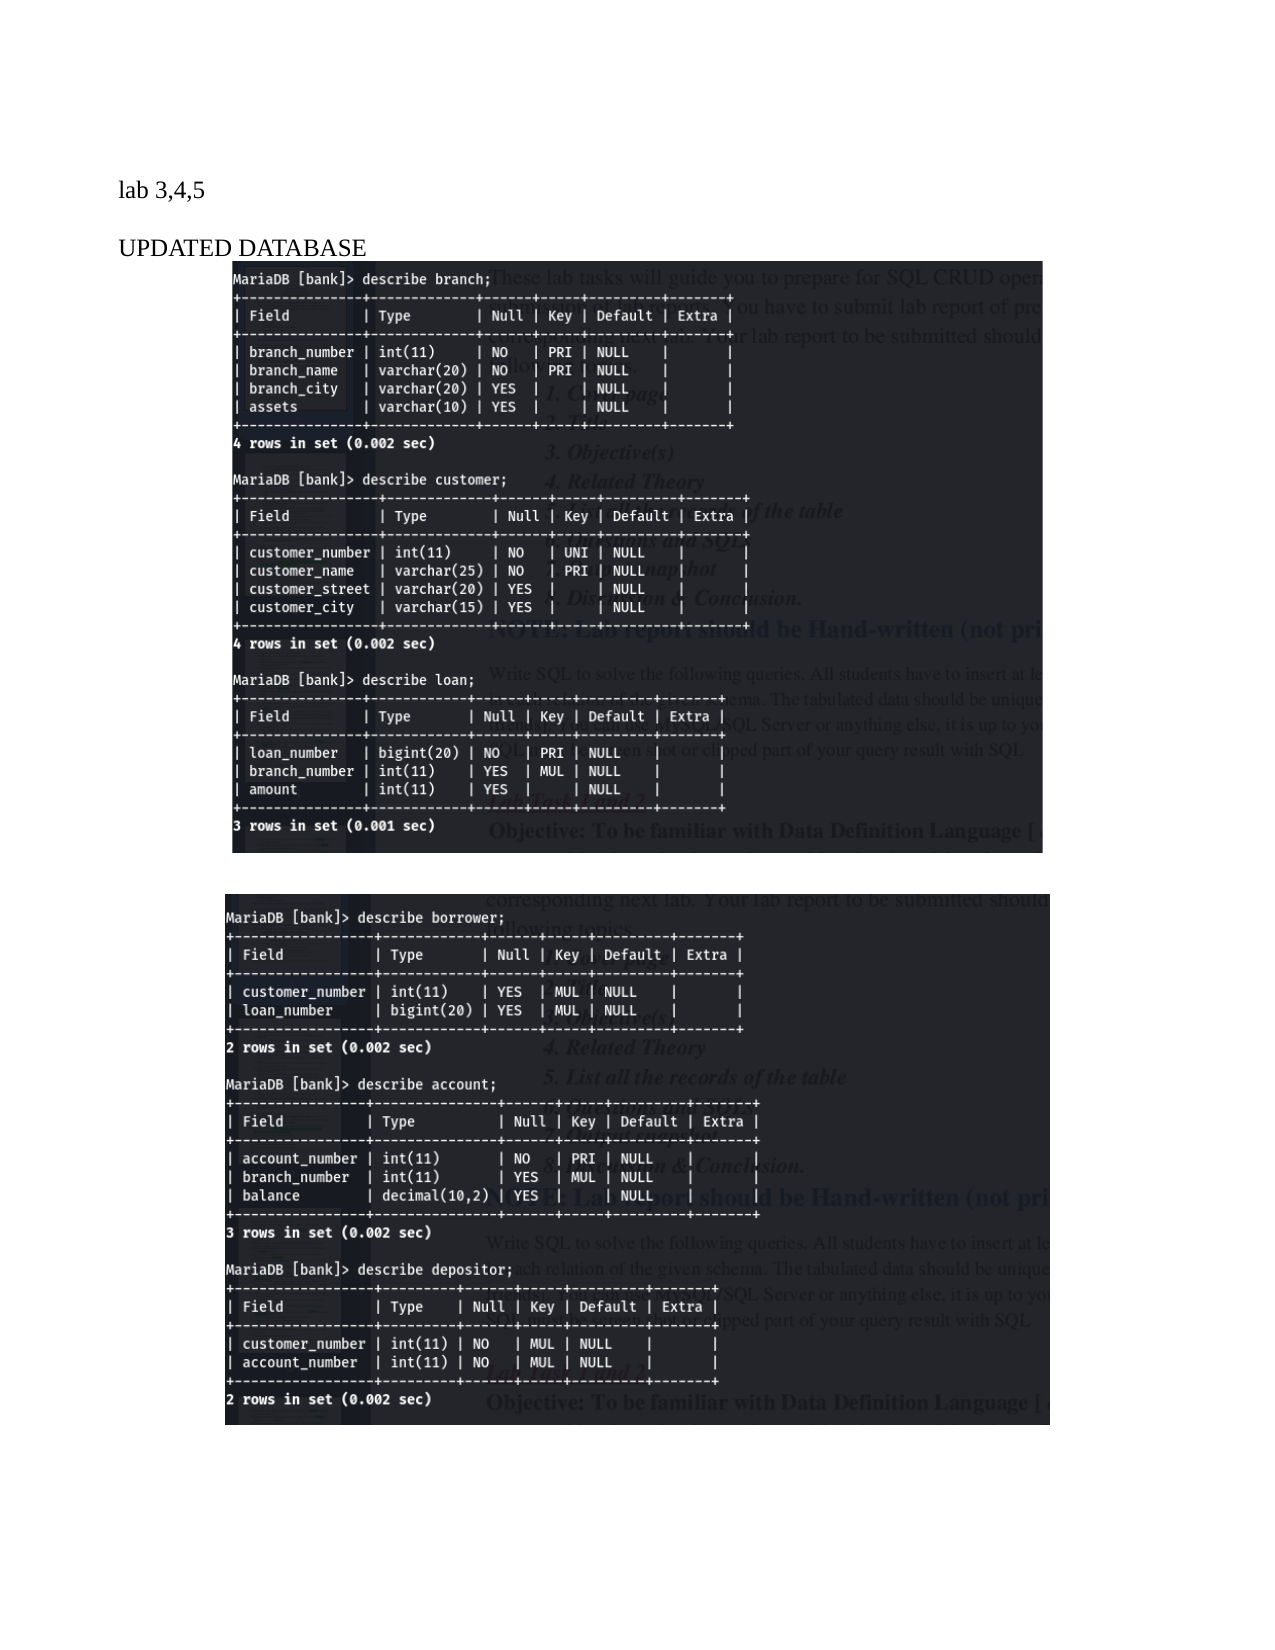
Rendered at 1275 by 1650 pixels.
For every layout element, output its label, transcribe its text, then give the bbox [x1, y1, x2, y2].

text lab 3,4,5 [118, 176, 1157, 204]
picture [232, 261, 1043, 853]
picture [225, 894, 1050, 1425]
text UPDATED DATABASE [118, 233, 1157, 262]
